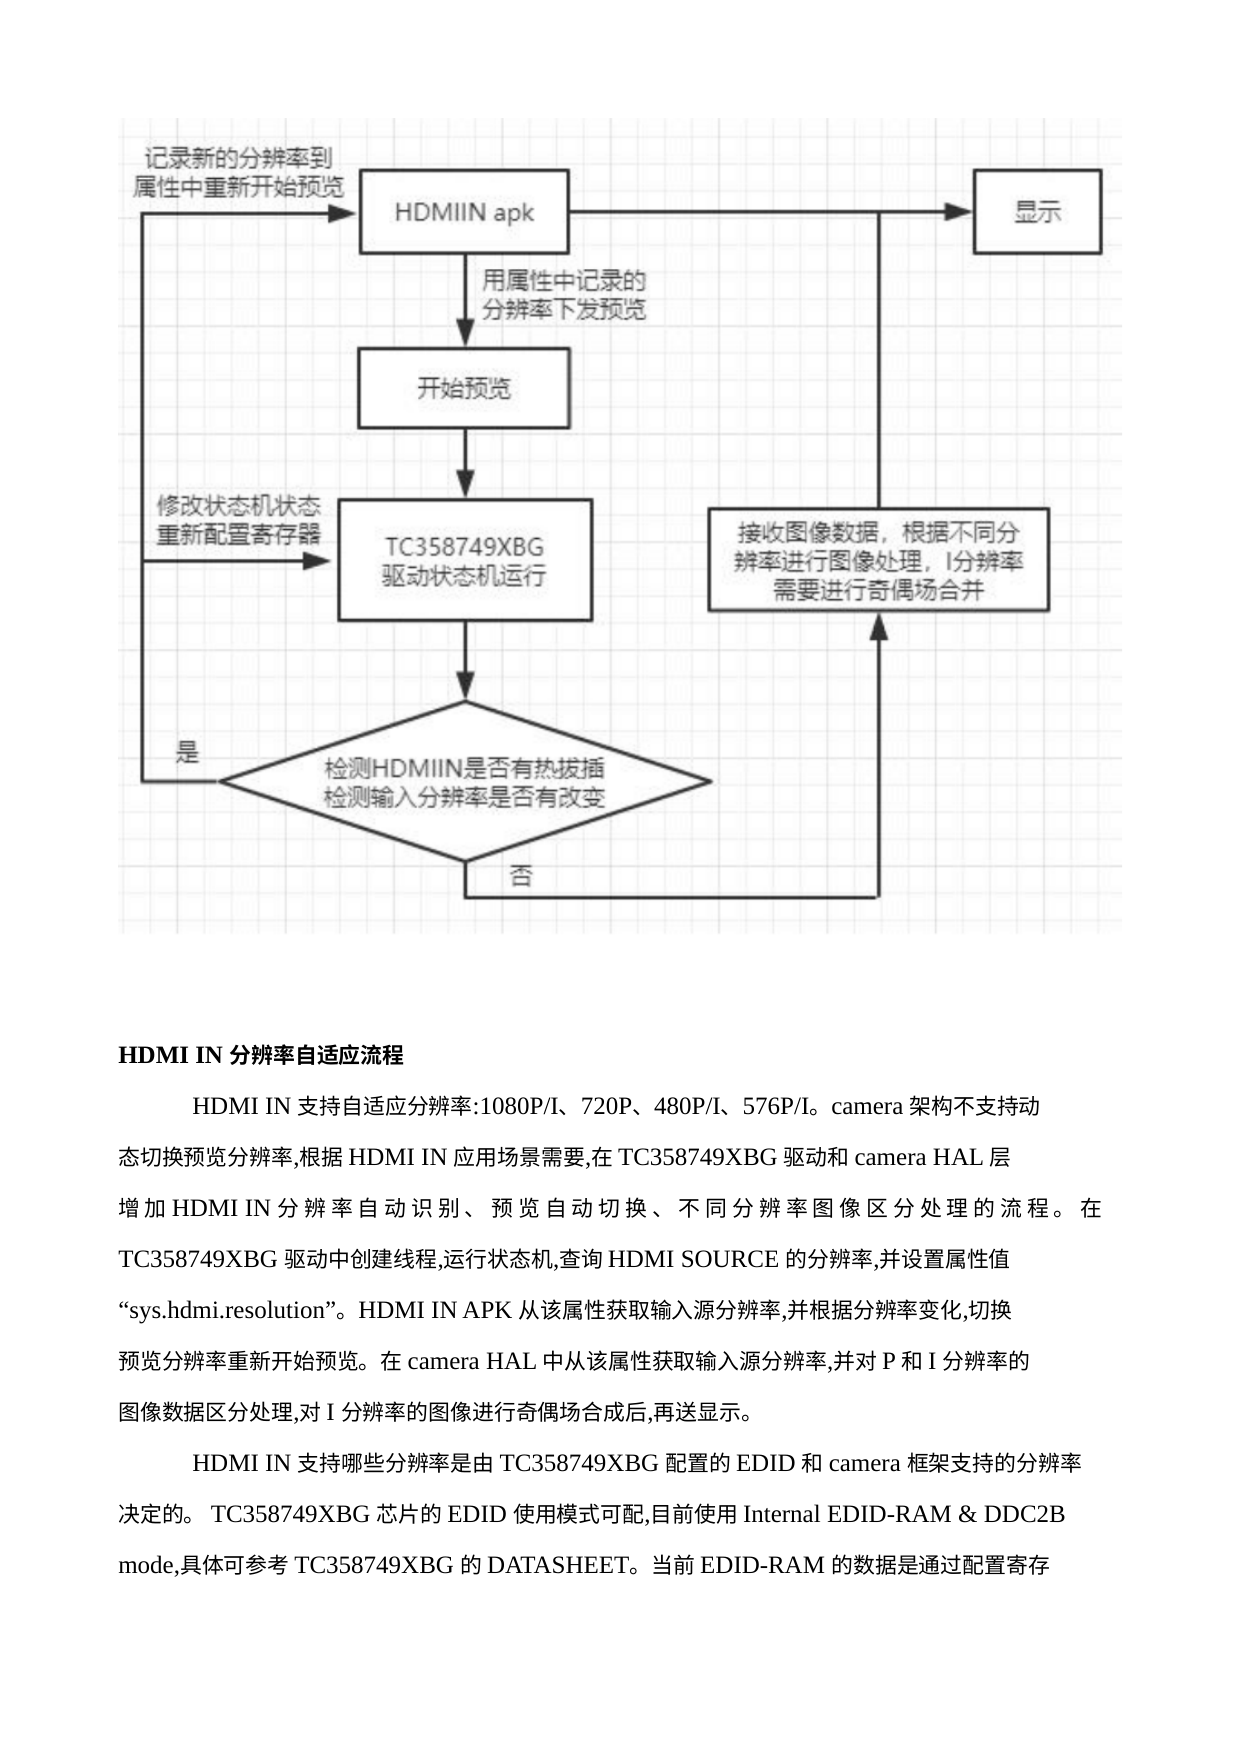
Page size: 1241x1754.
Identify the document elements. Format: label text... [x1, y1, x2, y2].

text 决定的。 TC358749XBG 芯片的 EDID 使用模式可配,目前使用 Internal EDID-RAM & DDC2B [118, 1497, 1122, 1528]
text 预览分辨率重新开始预览。在 camera HAL 中从该属性获取输入源分辨率,并对 P 和 I 分辨率的 [118, 1344, 1122, 1376]
text HDMI IN 支持自适应分辨率:1080P/I、720P、480P/I、576P/I。camera 架构不支持动 [118, 1089, 1122, 1121]
picture [118, 118, 1123, 939]
text 图像数据区分处理,对 I 分辨率的图像进行奇偶场合成后,再送显示。 [118, 1395, 1122, 1426]
text HDMI IN 分辨率自适应流程 [118, 1038, 1122, 1070]
text HDMI IN 支持哪些分辨率是由 TC358749XBG 配置的 EDID 和 camera 框架支持的分辨率 [118, 1446, 1122, 1477]
text 态切换预览分辨率,根据 HDMI IN 应用场景需要,在 TC358749XBG 驱动和 camera HAL 层 [118, 1140, 1122, 1172]
text 增 加 HDMI IN 分 辨 率 自 动 识 别 、 预 览 自 动 切 换 、 不 同 分 辨 率 图 像 区 分 处 理 的 流 程 。 在 [118, 1191, 1122, 1223]
text TC358749XBG 驱动中创建线程,运行状态机,查询 HDMI SOURCE 的分辨率,并设置属性值 [118, 1242, 1122, 1274]
text “sys.hdmi.resolution”。HDMI IN APK 从该属性获取输入源分辨率,并根据分辨率变化,切换 [118, 1293, 1122, 1324]
text mode,具体可参考 TC358749XBG 的 DATASHEET。当前 EDID-RAM 的数据是通过配置寄存 [118, 1548, 1122, 1579]
